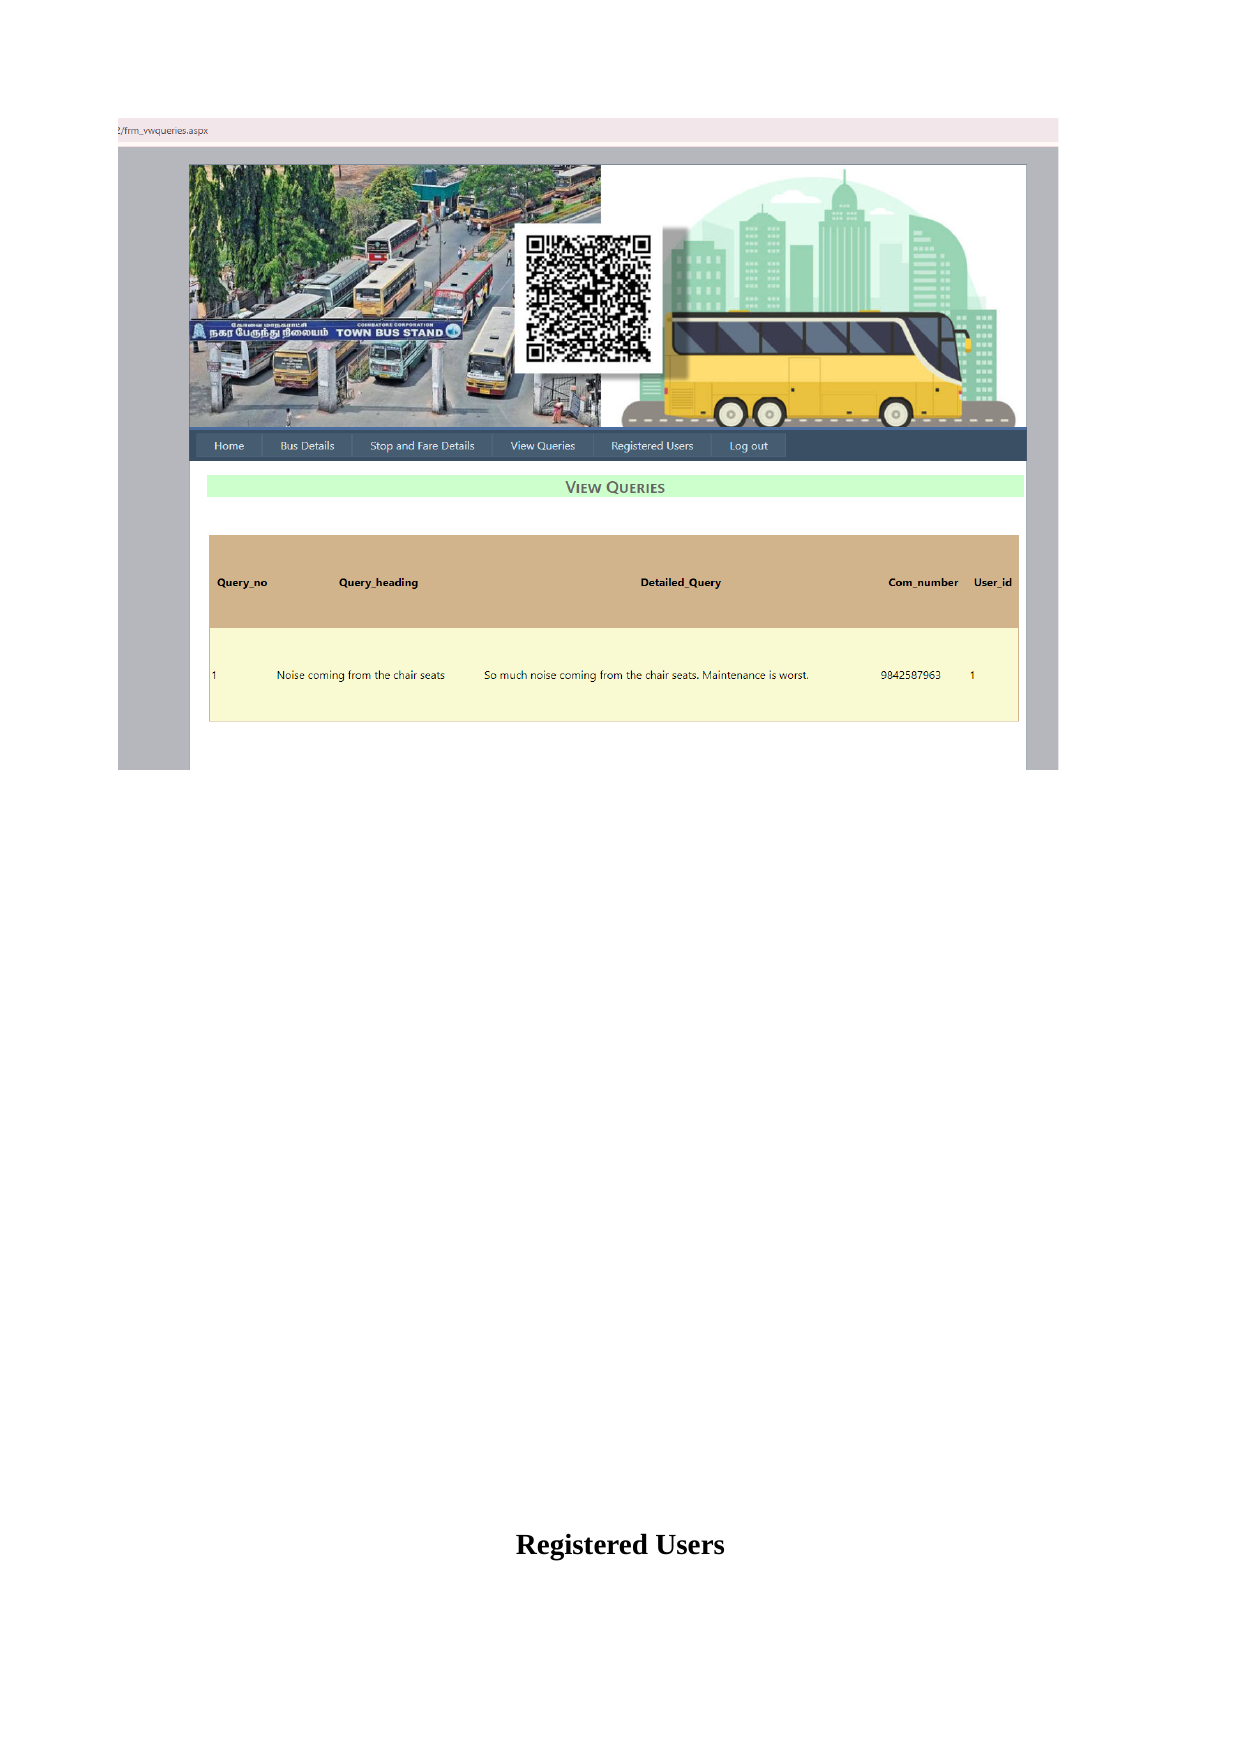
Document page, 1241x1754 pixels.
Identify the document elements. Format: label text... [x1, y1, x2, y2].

text Registered Users [118, 1527, 1122, 1560]
picture [118, 118, 1059, 770]
